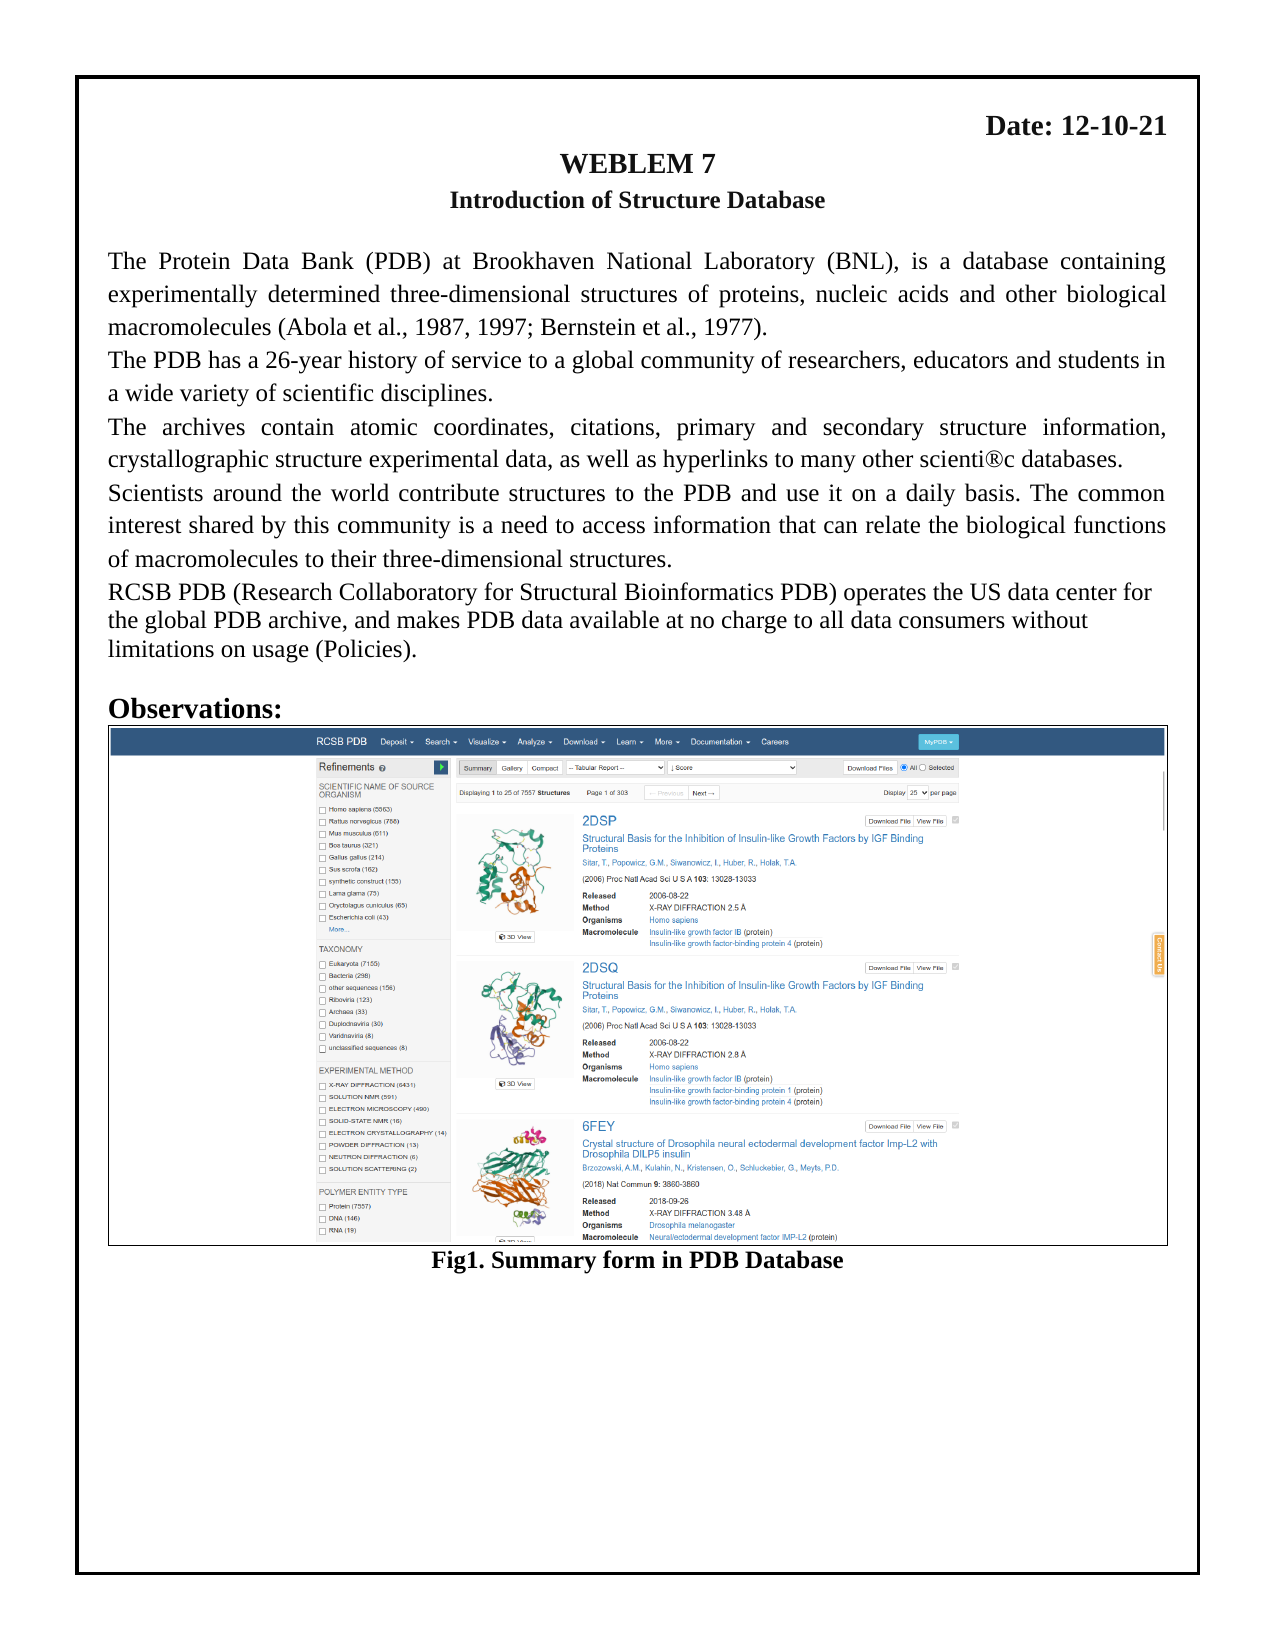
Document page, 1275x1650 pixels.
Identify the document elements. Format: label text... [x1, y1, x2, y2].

text Fig1. Summary form in PDB Database [108, 1246, 1167, 1273]
text Date: 12-10-21 [108, 108, 1167, 141]
text Scientists around the world contribute structures to the PDB and use it on a daily basis. The common interest shared by this community is a need to access information that can relate the biological functions of macromolecules to their three-dimensional structures. [108, 478, 1167, 572]
text The archives contain atomic coordinates, citations, primary and secondary structure information, crystallographic structure experimental data, as well as hyperlinks to many other scienti®c databases. [108, 412, 1167, 473]
text The PDB has a 26-year history of service to a global community of researchers, educators and students in a wide variety of scientific disciplines. [108, 346, 1167, 407]
text WEBLEM 7 [108, 146, 1167, 180]
text [109, 726, 1167, 1245]
text Observations: [108, 692, 1167, 725]
picture [110, 728, 1165, 1242]
text RCSB PDB (Research Collaboratory for Structural Bioinformatics PDB) operates the US data center for the global PDB archive, and makes PDB data available at no charge to all data consumers without limitations on usage (Policies). [108, 577, 1167, 663]
text The Protein Data Bank (PDB) at Brookhaven National Laboratory (BNL), is a database containing experimentally determined three-dimensional structures of proteins, nucleic acids and other biological macromolecules (Abola et al., 1987, 1997; Bernstein et al., 1977). [108, 246, 1167, 341]
text Introduction of Structure Database [108, 185, 1167, 213]
